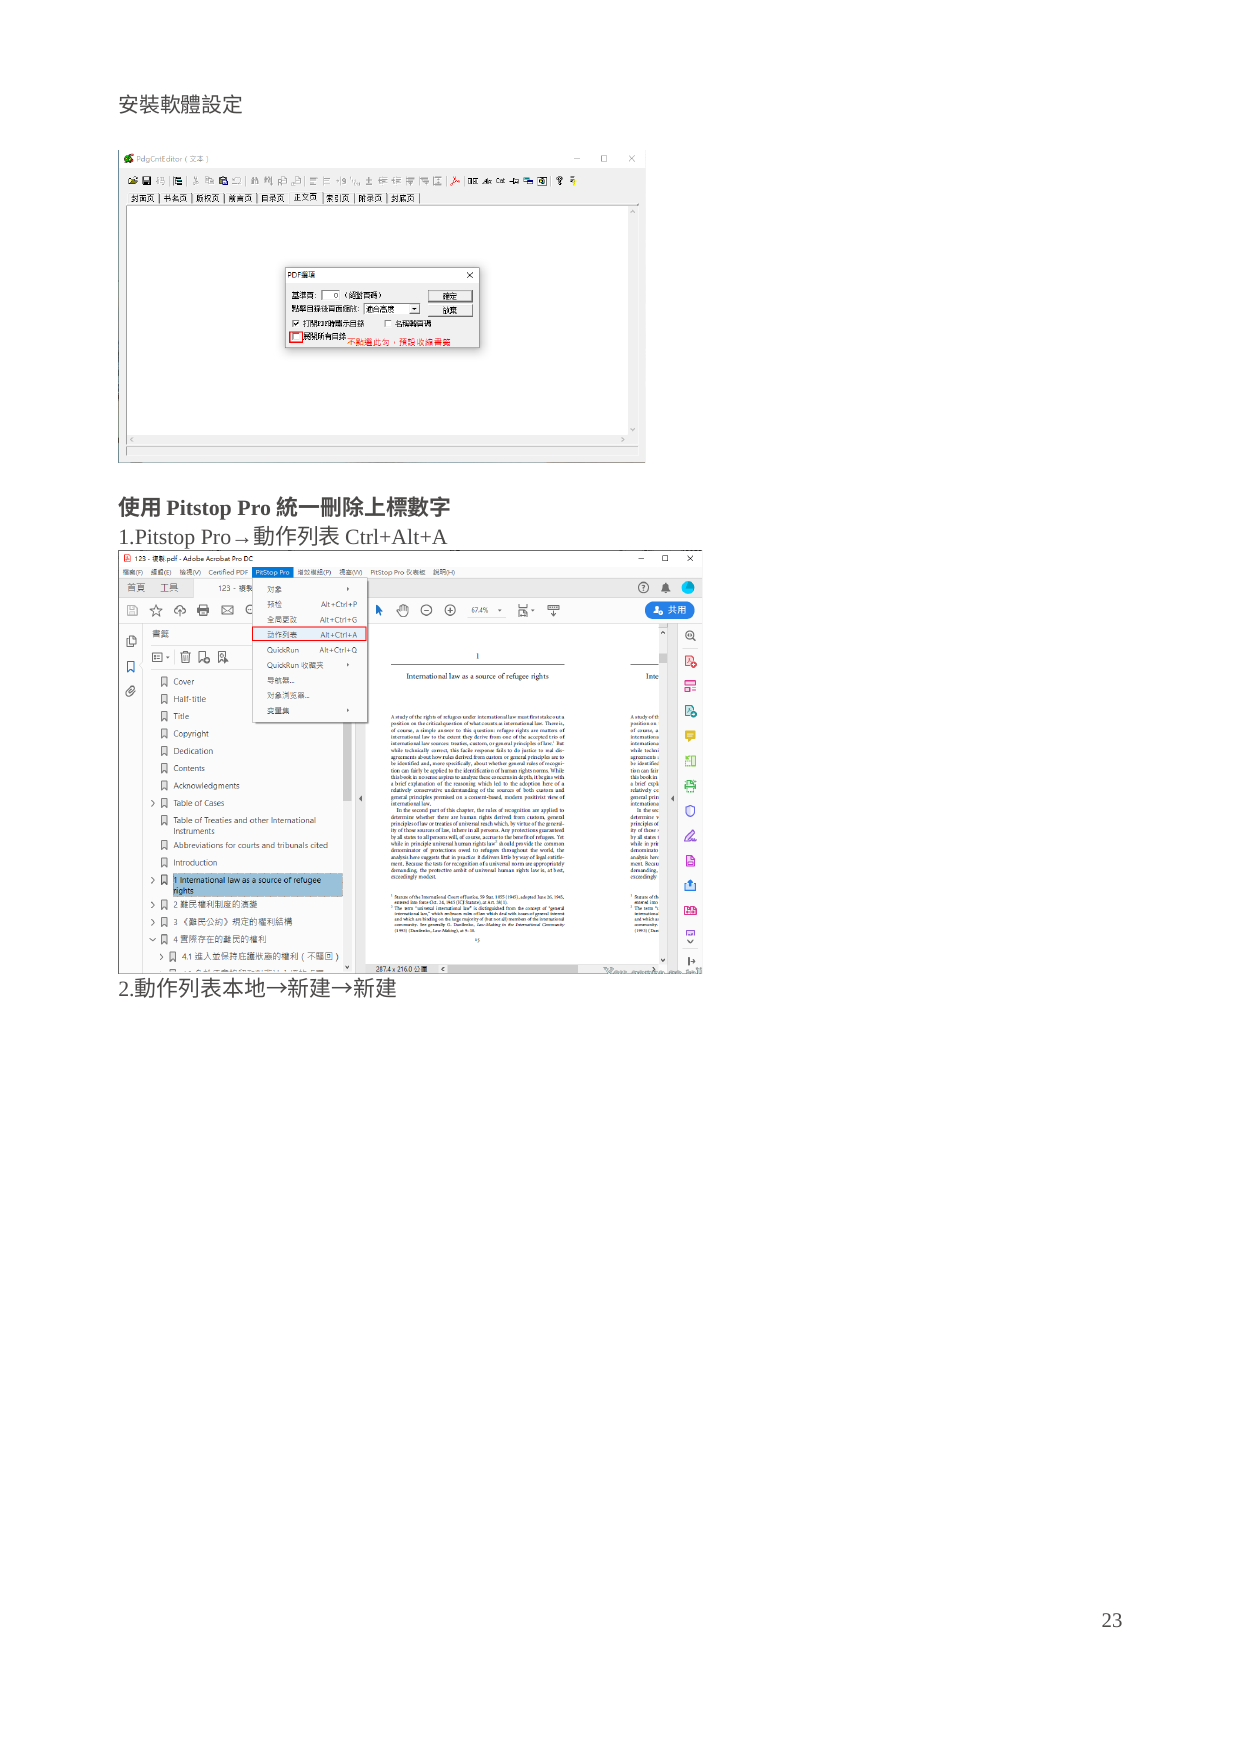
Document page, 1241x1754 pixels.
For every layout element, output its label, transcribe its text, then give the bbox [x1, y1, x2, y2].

text 1.Pitstop Pro→動作列表Ctrl+Alt+A [118, 521, 1122, 551]
text 2.動作列表本地→新建→新建 [118, 973, 1122, 1002]
subtitle 使用Pitstop Pro 統一刪除上標數字 [118, 492, 1122, 521]
